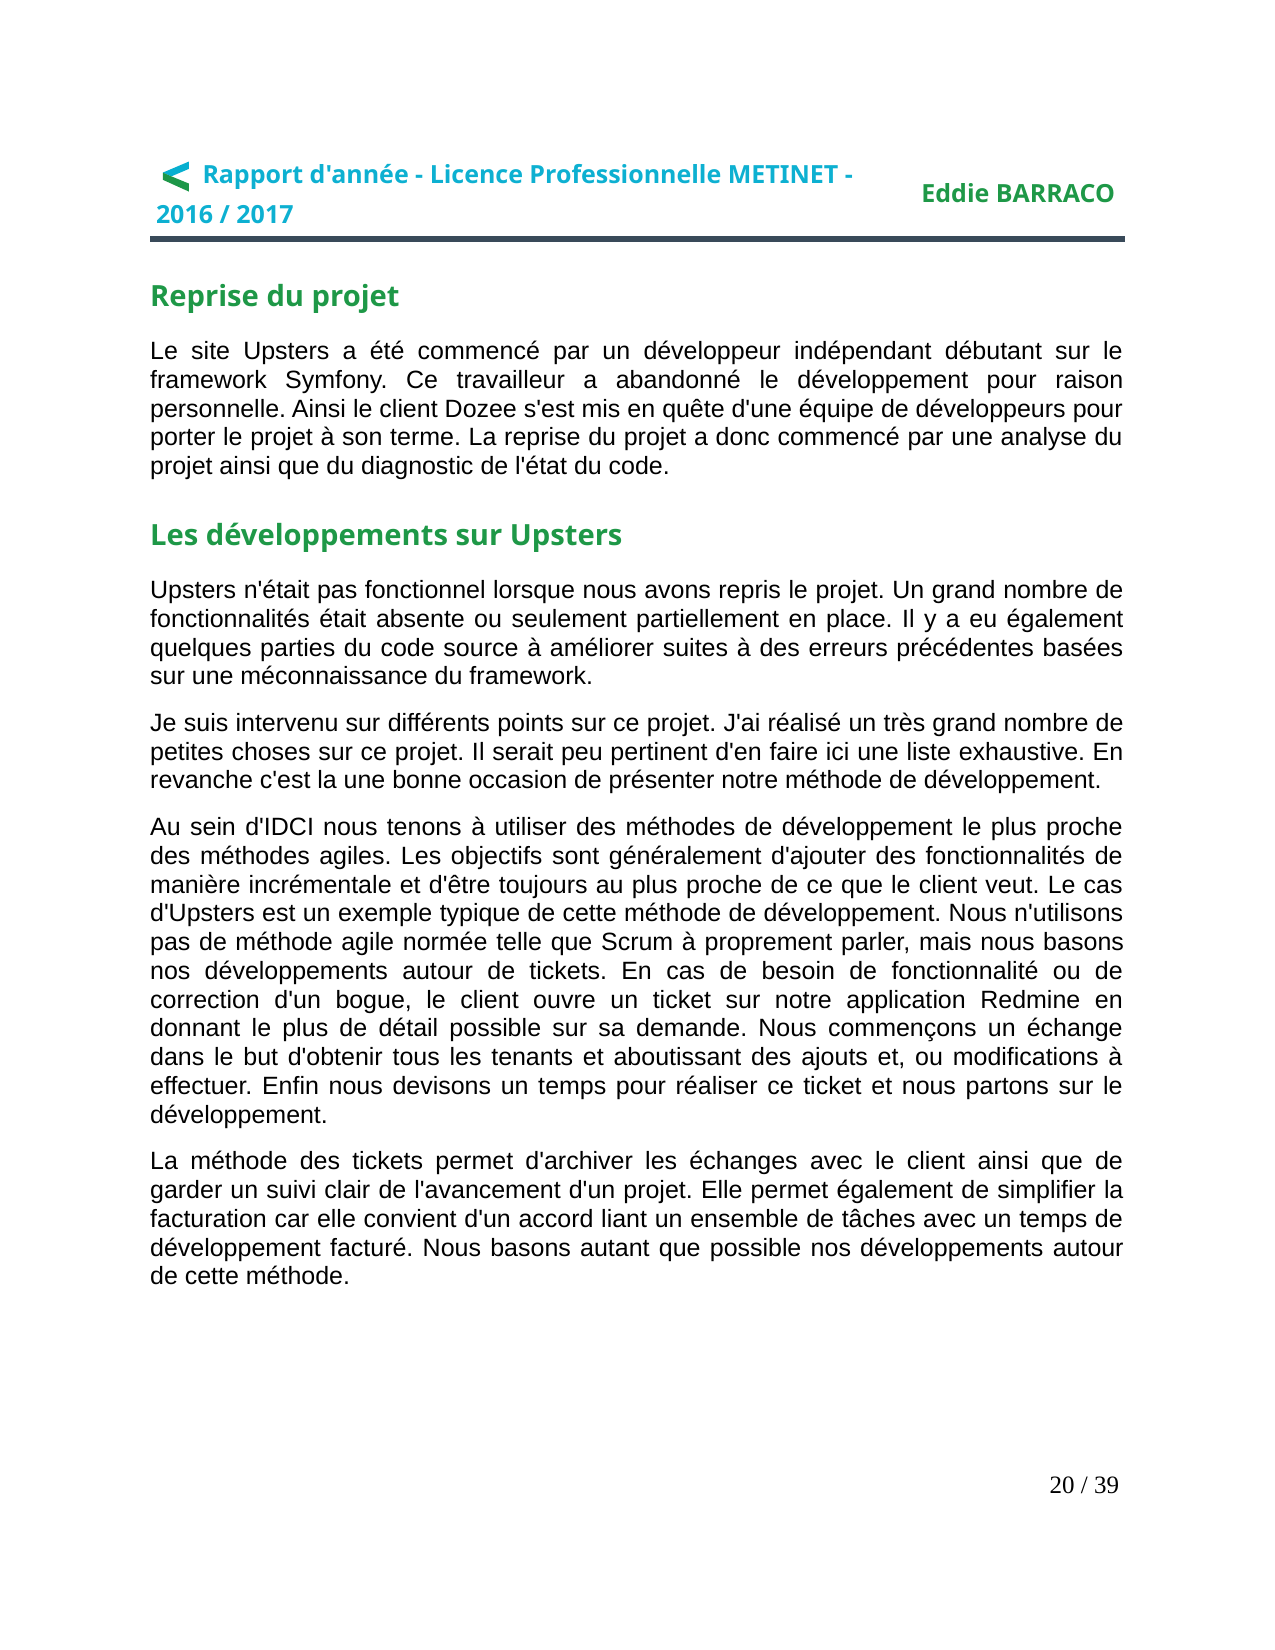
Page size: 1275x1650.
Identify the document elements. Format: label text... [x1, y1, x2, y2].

subtitle Reprise du projet [150, 275, 1125, 315]
text La méthode des tickets permet d'archiver les échanges avec le client ainsi que de garder un suivi clair de l'avancement d'un projet. Elle permet également de simplifier la facturation car elle convient d'un accord liant un ensemble de tâches avec un temps de développement facturé. Nous basons autant que possible nos développements autour de cette méthode. [150, 1146, 1125, 1290]
text Je suis intervenu sur différents points sur ce projet. J'ai réalisé un très grand nombre de petites choses sur ce projet. Il serait peu pertinent d'en faire ici une liste exhaustive. En revanche c'est la une bonne occasion de présenter notre méthode de développement. [150, 708, 1125, 794]
subtitle Les développements sur Upsters [150, 514, 1125, 553]
text Upsters n'était pas fonctionnel lorsque nous avons repris le projet. Un grand nombre de fonctionnalités était absente ou seulement partiellement en place. Il y a eu également quelques parties du code source à améliorer suites à des erreurs précédentes basées sur une méconnaissance du framework. [150, 575, 1125, 690]
text Au sein d'IDCI nous tenons à utiliser des méthodes de développement le plus proche des méthodes agiles. Les objectifs sont généralement d'ajouter des fonctionnalités de manière incrémentale et d'être toujours au plus proche de ce que le client veut. Le cas d'Upsters est un exemple typique de cette méthode de développement. Nous n'utilisons pas de méthode agile normée telle que Scrum à proprement parler, mais nous basons nos développements autour de tickets. En cas de besoin de fonctionnalité ou de correction d'un bogue, le client ouvre un ticket sur notre application Redmine en donnant le plus de détail possible sur sa demande. Nous commençons un échange dans le but d'obtenir tous les tenants et aboutissant des ajouts et, ou modifications à effectuer. Enfin nous devisons un temps pour réaliser ce ticket et nous partons sur le développement. [150, 812, 1125, 1128]
text Le site Upsters a été commencé par un développeur indépendant débutant sur le framework Symfony. Ce travailleur a abandonné le développement pour raison personnelle. Ainsi le client Dozee s'est mis en quête d'une équipe de développeurs pour porter le projet à son terme. La reprise du projet a donc commencé par une analyse du projet ainsi que du diagnostic de l'état du code. [150, 336, 1125, 480]
